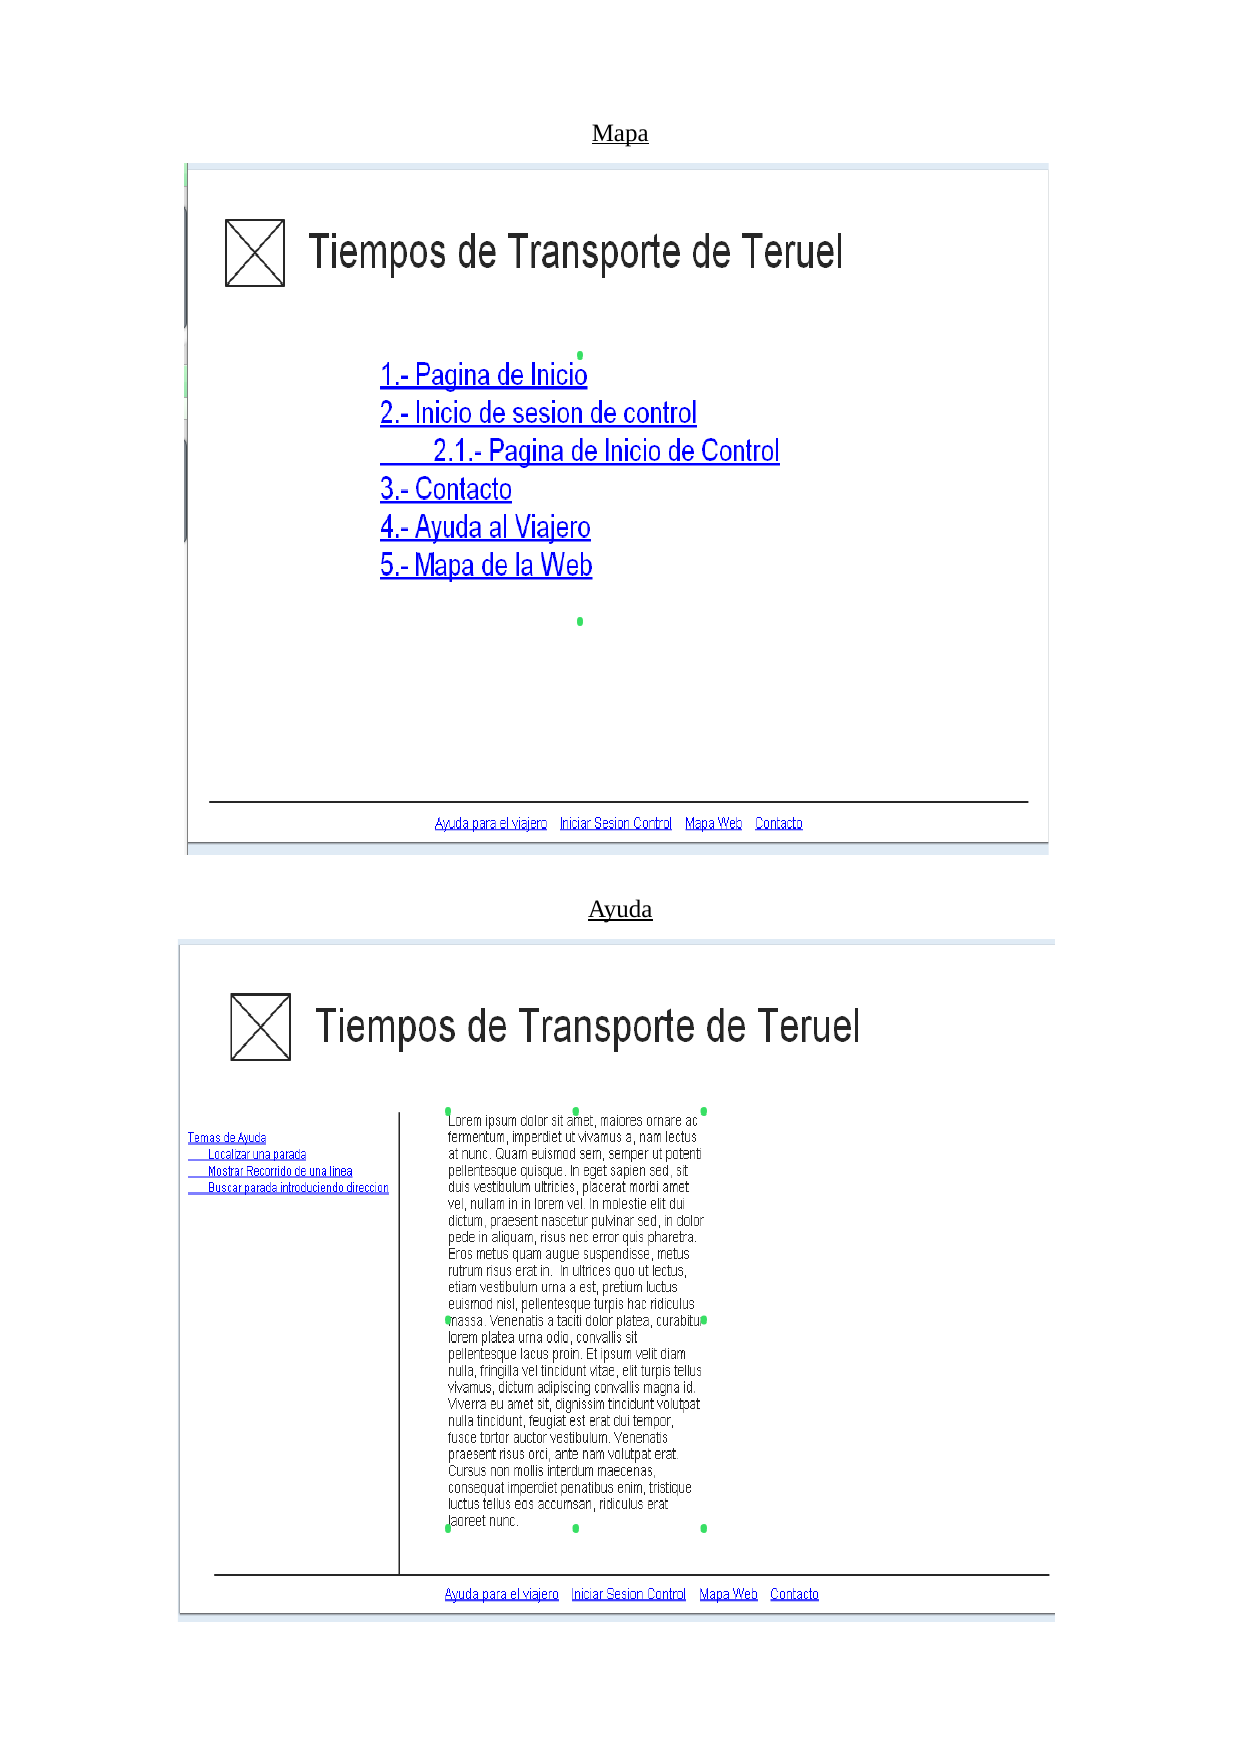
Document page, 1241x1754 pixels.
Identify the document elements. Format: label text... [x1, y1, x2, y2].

picture [177, 939, 1055, 1622]
text Mapa [118, 118, 1122, 147]
picture [184, 163, 1049, 855]
text Ayuda [118, 894, 1122, 923]
